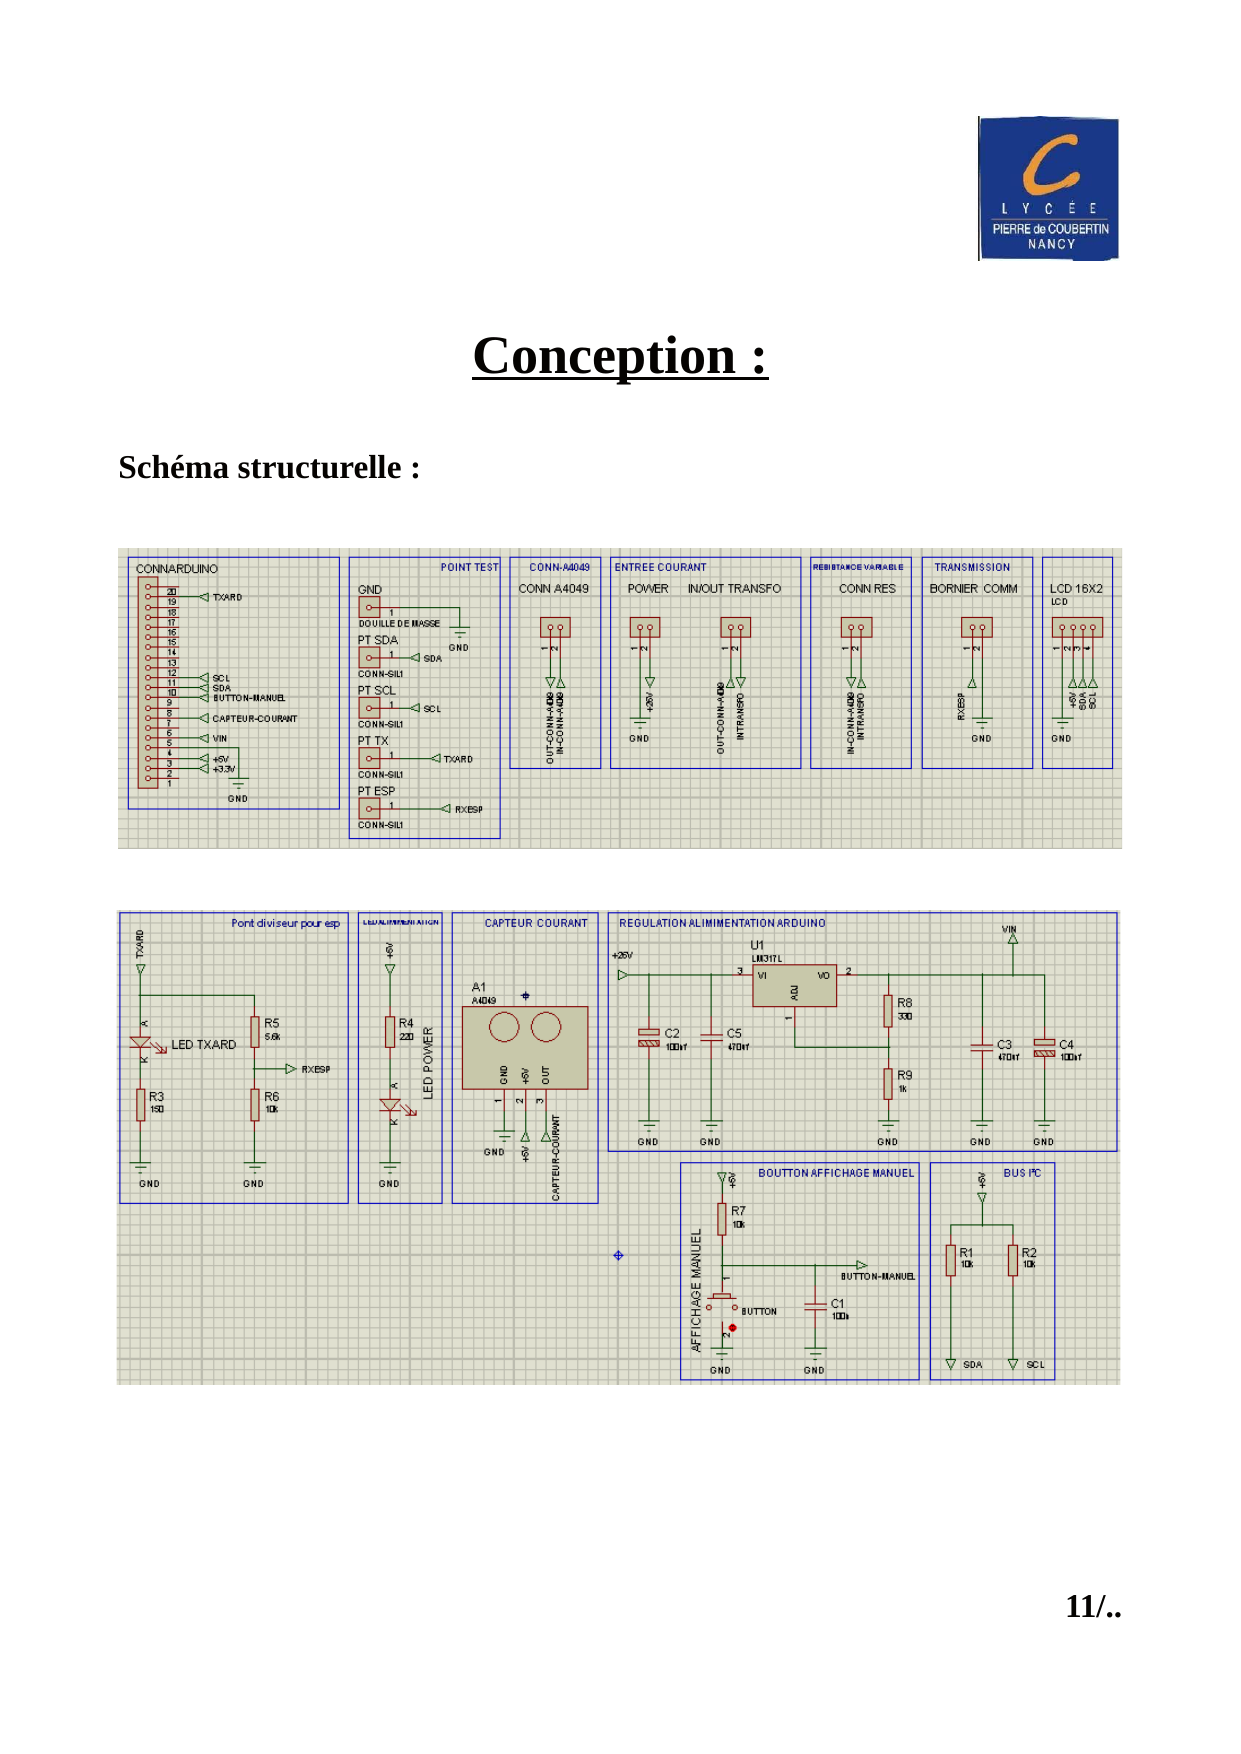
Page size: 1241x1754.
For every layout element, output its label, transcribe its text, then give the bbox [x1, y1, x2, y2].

text Conception : [118, 323, 1122, 385]
picture [975, 116, 1120, 261]
text Schéma structurelle : [118, 448, 1122, 486]
picture [118, 548, 1123, 849]
text 11/.. [118, 1586, 1122, 1624]
picture [116, 910, 1121, 1385]
